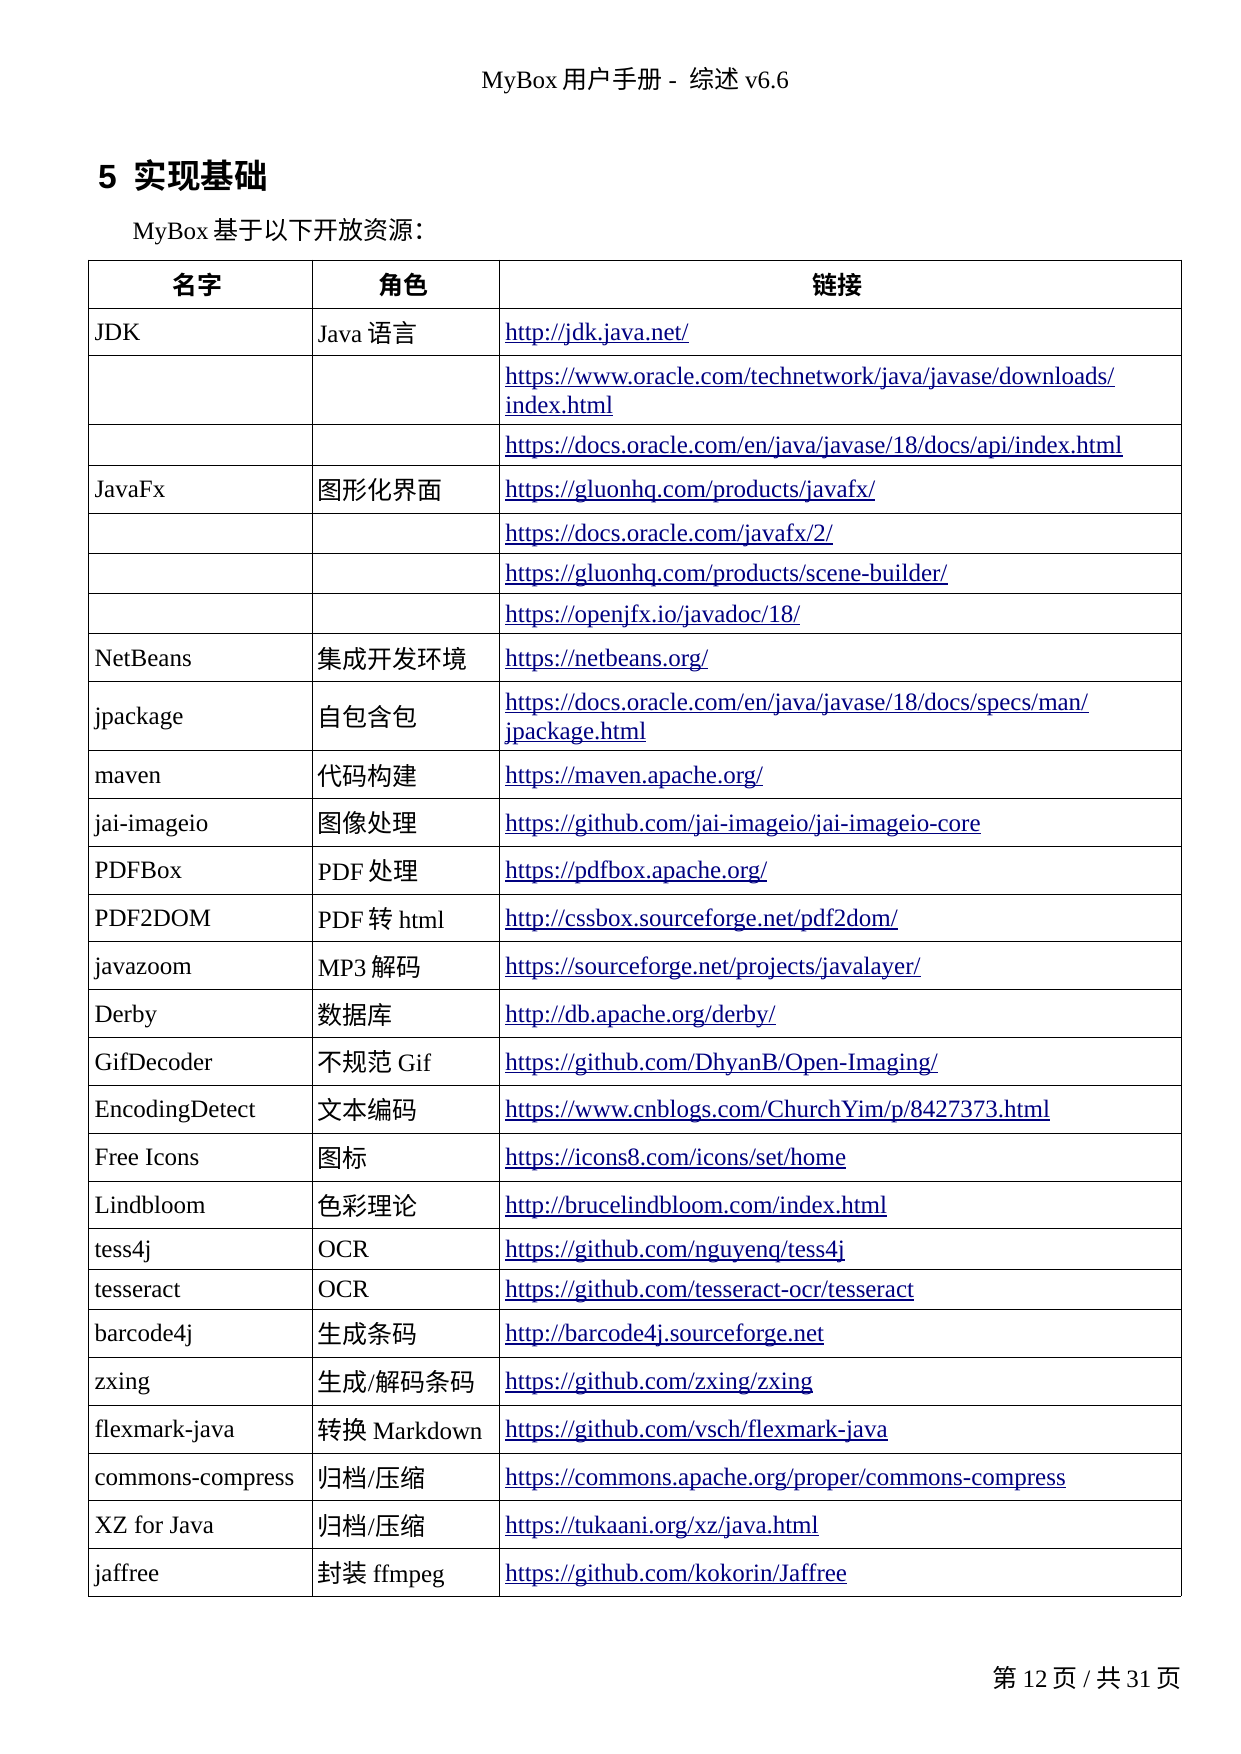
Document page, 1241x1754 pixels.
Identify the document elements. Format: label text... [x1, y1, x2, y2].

table_cell PDF转html [313, 895, 499, 941]
table_cell http://db.apache.org/derby/ [500, 990, 1181, 1037]
table_cell 色彩理论 [313, 1182, 499, 1228]
table_cell [89, 425, 312, 464]
table_header 链接 [500, 261, 1181, 307]
table_cell 生成条码 [313, 1310, 499, 1357]
table_cell zxing [89, 1358, 312, 1404]
table_cell flexmark-java [89, 1406, 312, 1452]
table_cell 归档/压缩 [313, 1501, 499, 1548]
table_cell https://github.com/DhyanB/Open-Imaging/ [500, 1038, 1181, 1085]
table_cell Derby [89, 990, 312, 1037]
table_cell http://barcode4j.sourceforge.net [500, 1310, 1181, 1357]
table_cell https://github.com/tesseract-ocr/tesseract [500, 1270, 1181, 1309]
table_header 名字 [89, 261, 312, 307]
table_cell https://sourceforge.net/projects/javalayer/ [500, 942, 1181, 989]
table_cell 图像处理 [313, 799, 499, 846]
table_cell PDF处理 [313, 847, 499, 894]
table_cell https://gluonhq.com/products/javafx/ [500, 466, 1181, 512]
table_cell XZ for Java [89, 1501, 312, 1548]
table_cell EncodingDetect [89, 1086, 312, 1133]
table_cell jaffree [89, 1549, 312, 1596]
table_cell jpackage [89, 682, 312, 750]
table_cell https://icons8.com/icons/set/home [500, 1134, 1181, 1181]
table_cell [89, 594, 312, 633]
table_cell javazoom [89, 942, 312, 989]
table_cell https://docs.oracle.com/en/java/javase/18/docs/specs/man/jpackage.html [500, 682, 1181, 750]
table_cell 数据库 [313, 990, 499, 1037]
table_cell https://docs.oracle.com/javafx/2/ [500, 514, 1181, 553]
table_cell 集成开发环境 [313, 634, 499, 681]
table_cell [313, 514, 499, 553]
table_cell 归档/压缩 [313, 1454, 499, 1500]
table_cell https://docs.oracle.com/en/java/javase/18/docs/api/index.html [500, 425, 1181, 464]
table_cell https://pdfbox.apache.org/ [500, 847, 1181, 894]
table_cell https://gluonhq.com/products/scene-builder/ [500, 554, 1181, 593]
table_cell 转换Markdown [313, 1406, 499, 1452]
table_cell 封装ffmpeg [313, 1549, 499, 1596]
table_cell maven [89, 751, 312, 798]
table_cell https://www.oracle.com/technetwork/java/javase/downloads/index.html [500, 356, 1181, 424]
table_cell Lindbloom [89, 1182, 312, 1228]
table_cell [313, 356, 499, 424]
table_cell http://brucelindbloom.com/index.html [500, 1182, 1181, 1228]
table_cell 文本编码 [313, 1086, 499, 1133]
table_cell 图形化界面 [313, 466, 499, 512]
table_cell https://www.cnblogs.com/ChurchYim/p/8427373.html [500, 1086, 1181, 1133]
table_cell Free Icons [89, 1134, 312, 1181]
table_header 角色 [313, 261, 499, 307]
table_cell GifDecoder [89, 1038, 312, 1085]
table_cell [89, 514, 312, 553]
table_cell jai-imageio [89, 799, 312, 846]
table_cell https://github.com/kokorin/Jaffree [500, 1549, 1181, 1596]
table_cell NetBeans [89, 634, 312, 681]
table_cell OCR [313, 1270, 499, 1309]
table_cell [313, 425, 499, 464]
table_cell barcode4j [89, 1310, 312, 1357]
table_cell https://github.com/jai-imageio/jai-imageio-core [500, 799, 1181, 846]
table_cell 图标 [313, 1134, 499, 1181]
table_cell 自包含包 [313, 682, 499, 750]
table_cell MP3解码 [313, 942, 499, 989]
table_cell 代码构建 [313, 751, 499, 798]
table_cell http://cssbox.sourceforge.net/pdf2dom/ [500, 895, 1181, 941]
table_cell tesseract [89, 1270, 312, 1309]
table_cell Java语言 [313, 309, 499, 355]
table_cell JavaFx [89, 466, 312, 512]
table_cell [89, 554, 312, 593]
table_cell PDFBox [89, 847, 312, 894]
table_cell https://commons.apache.org/proper/commons-compress [500, 1454, 1181, 1500]
table_cell 不规范Gif [313, 1038, 499, 1085]
table_cell commons-compress [89, 1454, 312, 1500]
table_cell [89, 356, 312, 424]
table_cell https://netbeans.org/ [500, 634, 1181, 681]
table_cell PDF2DOM [89, 895, 312, 941]
table_cell https://tukaani.org/xz/java.html [500, 1501, 1181, 1548]
table_cell https://github.com/vsch/flexmark-java [500, 1406, 1181, 1452]
table_cell https://openjfx.io/javadoc/18/ [500, 594, 1181, 633]
table_cell [313, 554, 499, 593]
table_cell tess4j [89, 1229, 312, 1269]
table_cell JDK [89, 309, 312, 355]
text MyBox基于以下开放资源： [88, 211, 1181, 247]
table_cell https://github.com/zxing/zxing [500, 1358, 1181, 1404]
table_cell https://github.com/nguyenq/tess4j [500, 1229, 1181, 1269]
table_cell OCR [313, 1229, 499, 1269]
table_cell 生成/解码条码 [313, 1358, 499, 1404]
table_cell [313, 594, 499, 633]
table_cell https://maven.apache.org/ [500, 751, 1181, 798]
table_cell http://jdk.java.net/ [500, 309, 1181, 355]
subtitle 实现基础 [88, 150, 1181, 198]
